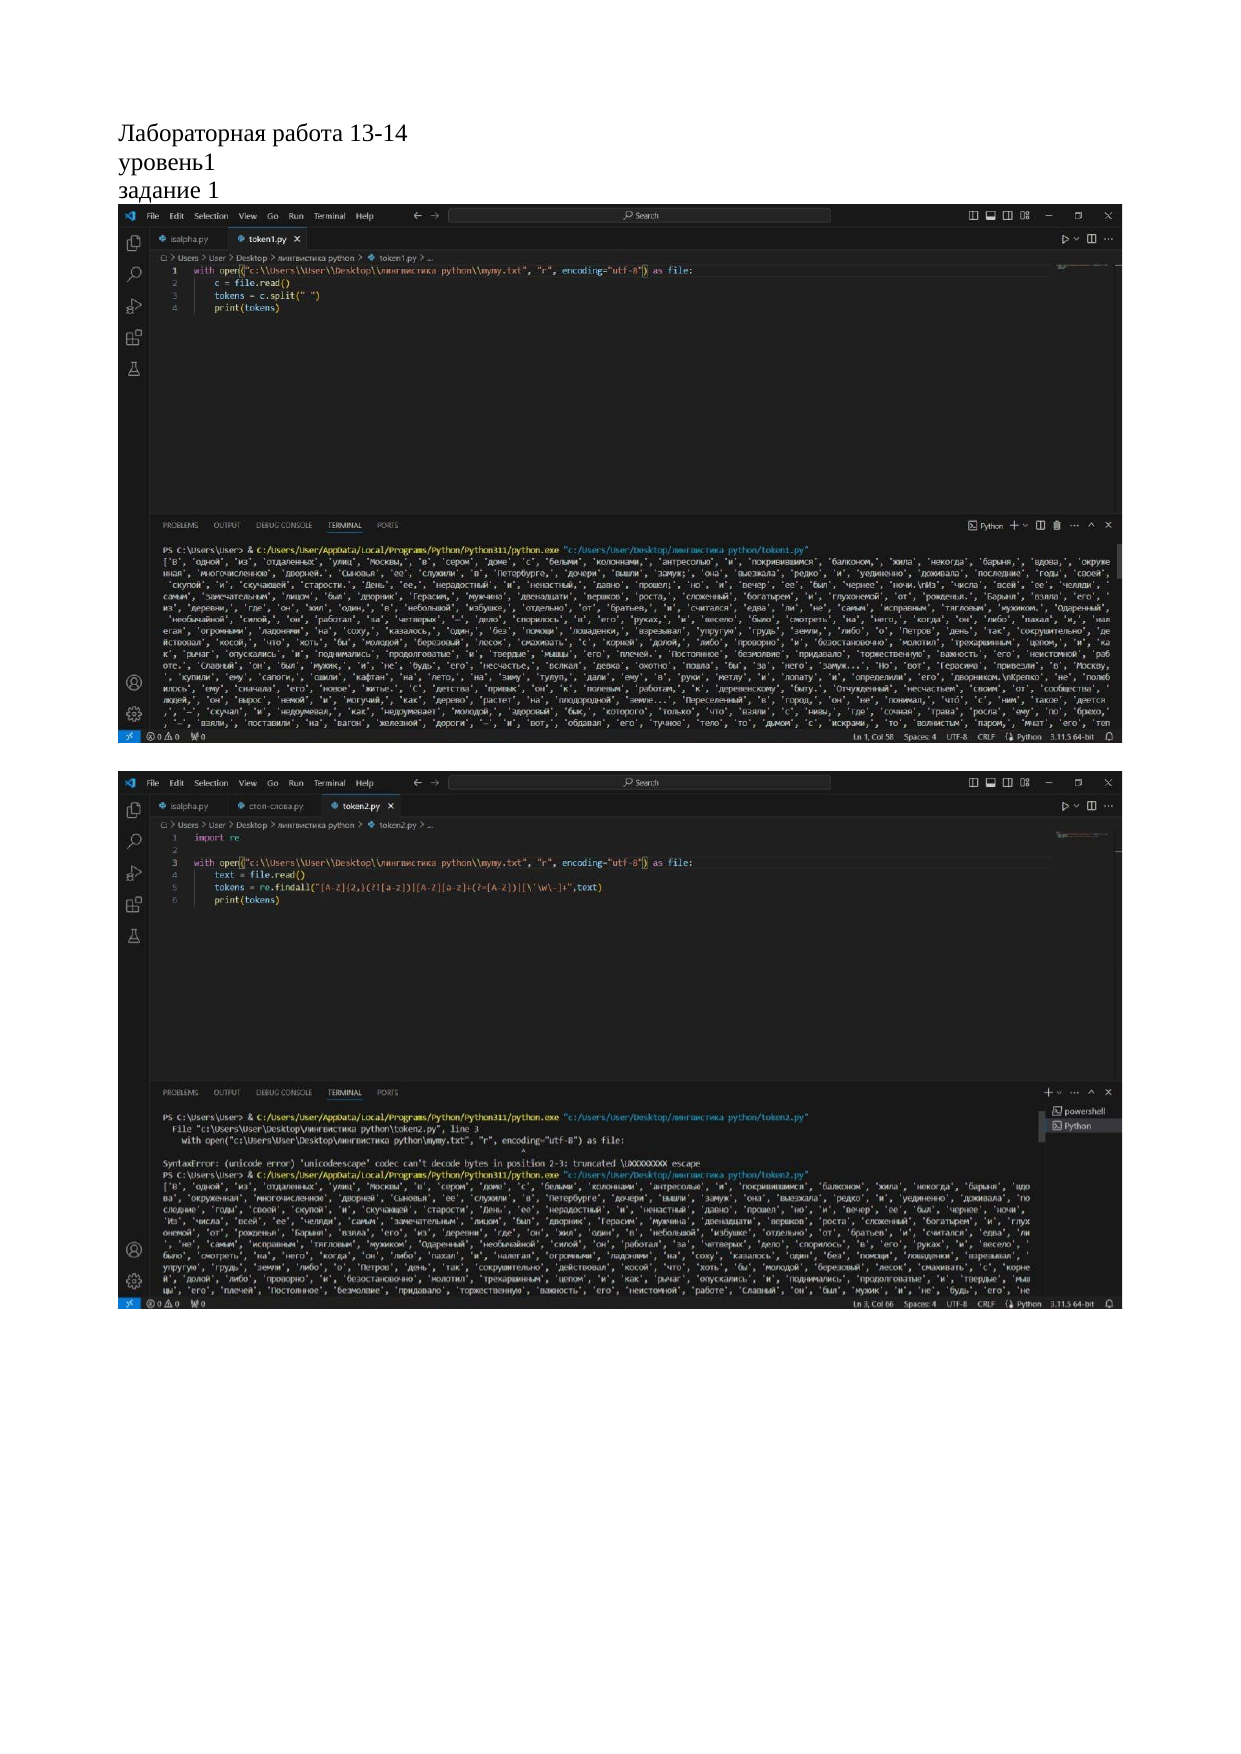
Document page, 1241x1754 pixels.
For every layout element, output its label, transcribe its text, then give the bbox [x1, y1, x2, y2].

text задание 1 [118, 176, 1122, 204]
picture [118, 771, 1123, 1309]
picture [118, 204, 1123, 743]
text Лабораторная работа 13-14 [118, 118, 1122, 147]
text уровень1 [118, 147, 1122, 176]
